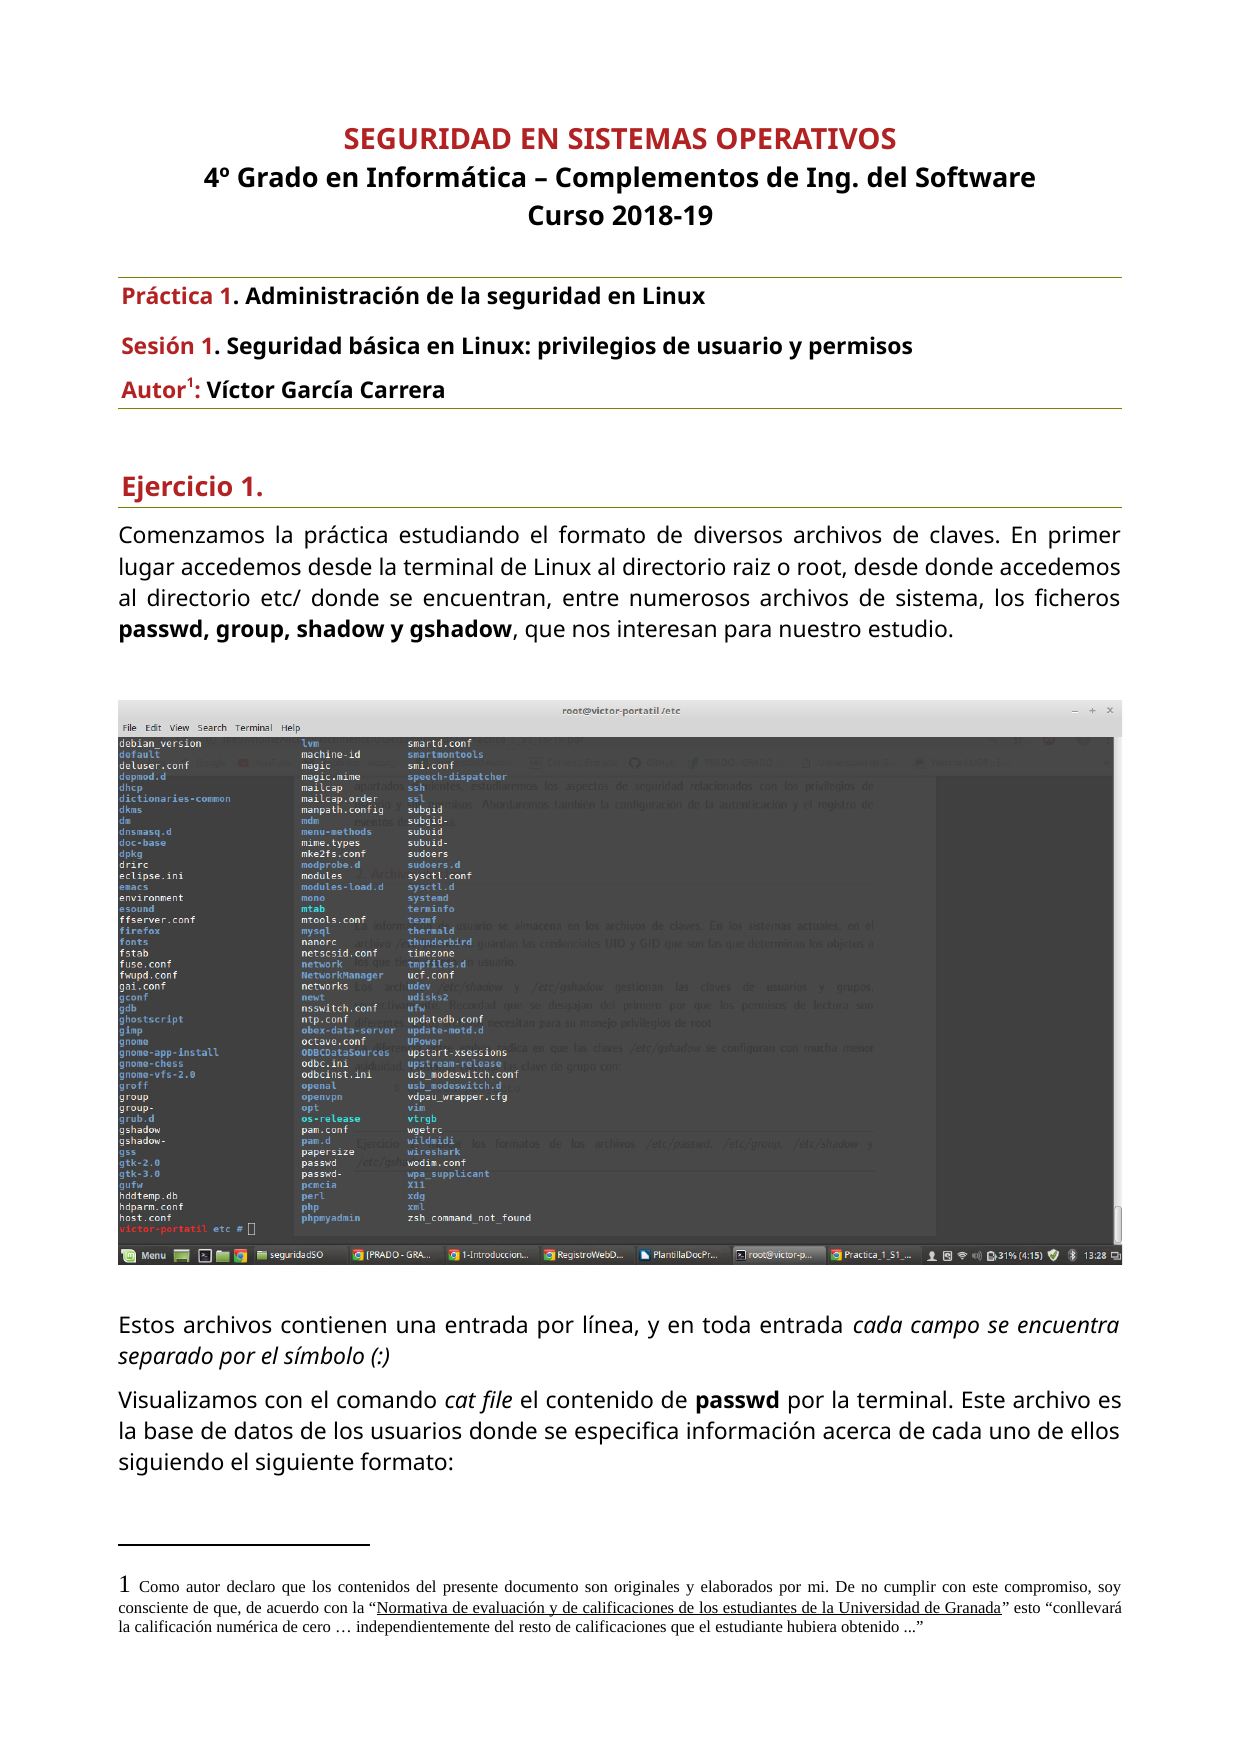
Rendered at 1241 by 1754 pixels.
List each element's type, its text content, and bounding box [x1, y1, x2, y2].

text Estos archivos contienen una entrada por línea, y en toda entrada cada campo se encuentra separado por el símbolo (:) [118, 1309, 1122, 1371]
text 4º Grado en Informática – Complementos de Ing. del Software [118, 158, 1122, 195]
text Visualizamos con el comando cat file el contenido de passwd por la terminal. Este archivo es la base de datos de los usuarios donde se especifica información acerca de cada uno de ellos siguiendo el siguiente formato: [118, 1384, 1122, 1477]
text Autor: Víctor García Carrera [118, 371, 1122, 408]
text Comenzamos la práctica estudiando el formato de diversos archivos de claves. En primer lugar accedemos desde la terminal de Linux al directorio raiz o root, desde donde accedemos al directorio etc/ donde se encuentran, entre numerosos archivos de sistema, los ficheros passwd, group, shadow y gshadow, que nos interesan para nuestro estudio. [118, 519, 1122, 644]
text Práctica 1. Administración de la seguridad en Linux [118, 278, 1122, 314]
picture [118, 700, 1123, 1265]
text Como autor declaro que los contenidos del presente documento son originales y elaborados por mi. De no cumplir con este compromiso, soy consciente de que, de acuerdo con la “Normativa de evaluación y de calificaciones de los estudiantes de la Universidad de Granada” esto “conllevará la calificación numérica de cero … independientemente del resto de calificaciones que el estudiante hubiera obtenido ...” [118, 1569, 1122, 1636]
text Curso 2018-19 [118, 196, 1122, 233]
text Sesión 1. Seguridad básica en Linux: privilegios de usuario y permisos [118, 327, 1122, 361]
text SEGURIDAD EN SISTEMAS OPERATIVOS [118, 118, 1122, 158]
text Ejercicio 1. [118, 464, 1122, 507]
